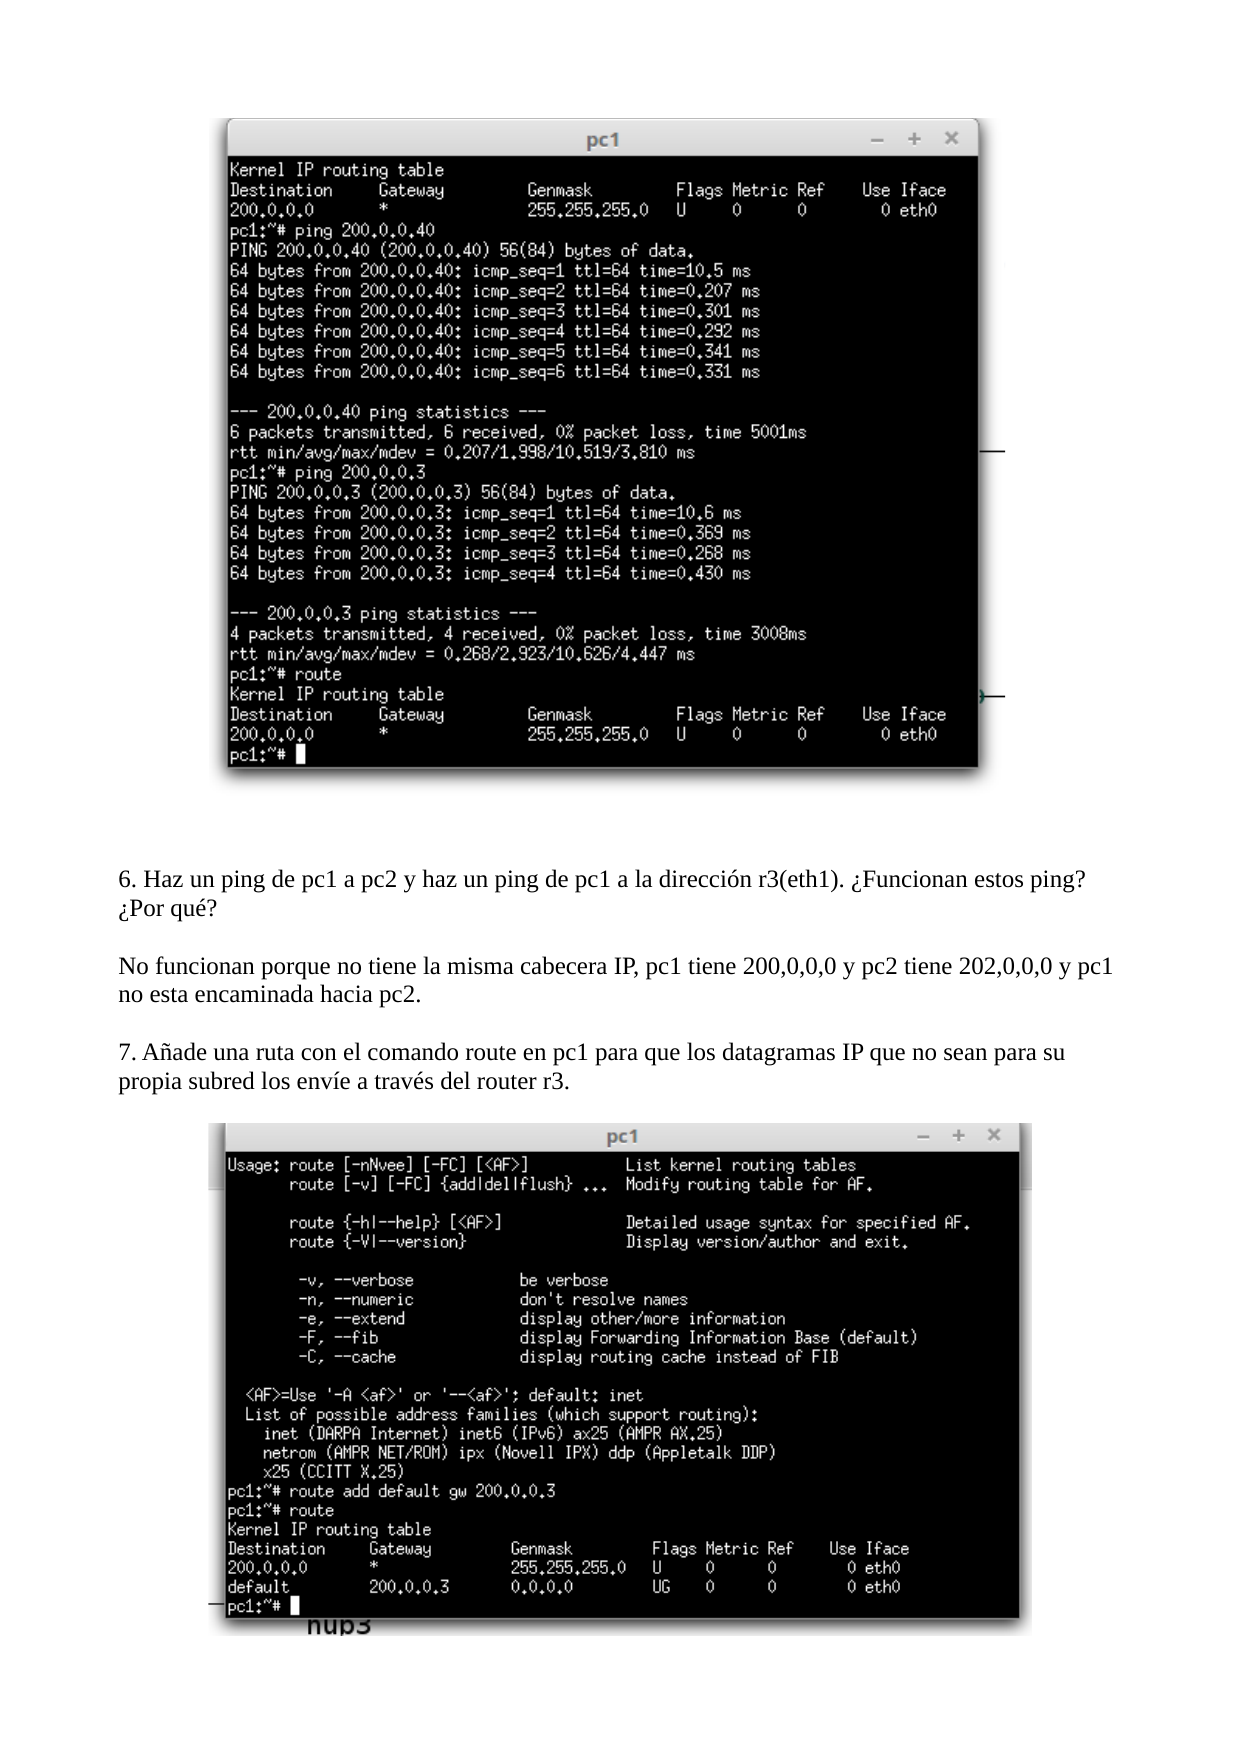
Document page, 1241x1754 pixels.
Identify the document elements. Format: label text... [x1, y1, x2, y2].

picture [209, 118, 958, 836]
picture [968, 1123, 1032, 1636]
text 7. Añade una ruta con el comando route en pc1 para que los datagramas IP que no sean para su propia subred los envíe a través del router r3. [118, 1037, 1122, 1094]
text No funcionan porque no tiene la misma cabecera IP, pc1 tiene 200,0,0,0 y pc2 tiene 202,0,0,0 y pc1 no esta encaminada hacia pc2. [118, 951, 1122, 1008]
text 6. Haz un ping de pc1 a pc2 y haz un ping de pc1 a la dirección r3(eth1). ¿Funcionan estos ping? ¿Por qué? [118, 864, 1122, 922]
